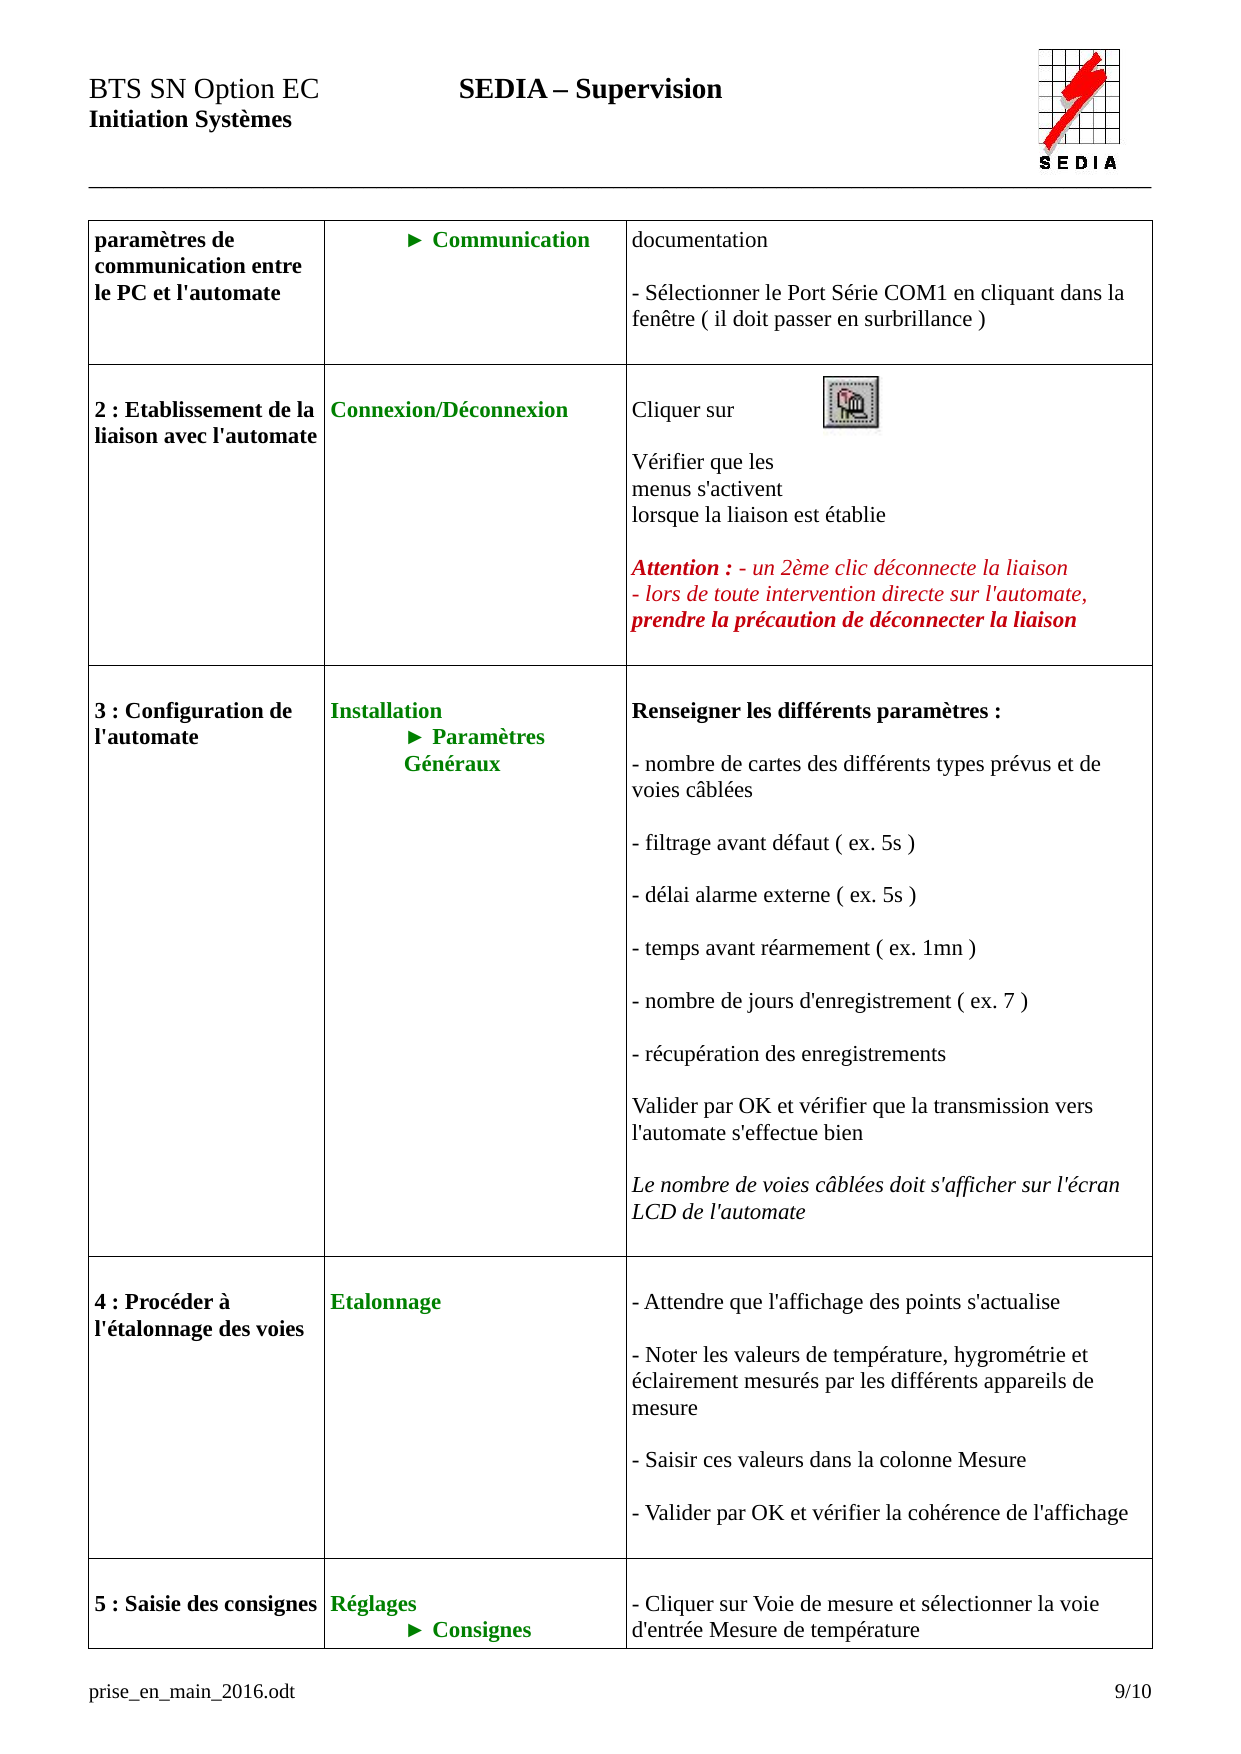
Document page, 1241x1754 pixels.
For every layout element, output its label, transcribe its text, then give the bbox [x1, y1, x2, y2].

table_cell 5 : Saisie des consignes [89, 1559, 324, 1648]
table_cell documentation - Sélectionner le Port Série COM1 en cliquant dans la fenêtre ( il doit passer en surbrillance ) [627, 221, 1152, 363]
table_cell 4 : Procéder à l'étalonnage des voies [89, 1257, 324, 1558]
table_cell Installation ► Paramètres Généraux [325, 666, 626, 1256]
table_cell paramètres de communication entre le PC et l'automate [89, 221, 324, 363]
table_cell - Attendre que l'affichage des points s'actualise - Noter les valeurs de température, hygrométrie et éclairement mesurés par les différents appareils de mesure - Saisir ces valeurs dans la colonne Mesure - Valider par OK et vérifier la cohérence de l'affichage [627, 1257, 1152, 1558]
table_cell Connexion/Déconnexion [325, 365, 626, 665]
table_cell - Cliquer sur Voie de mesure et sélectionner la voie d'entrée Mesure de température [627, 1559, 1152, 1648]
table_cell 2 : Etablissement de la liaison avec l'automate [89, 365, 324, 665]
table_cell Renseigner les différents paramètres : - nombre de cartes des différents types prévus et de voies câblées - filtrage avant défaut ( ex. 5s ) - délai alarme externe ( ex. 5s ) - temps avant réarmement ( ex. 1mn ) - nombre de jours d'enregistrement ( ex. 7 ) - récupération des enregistrements Valider par OK et vérifier que la transmission vers l'automate s'effectue bien Le nombre de voies câblées doit s'afficher sur l'écran LCD de l'automate [627, 666, 1152, 1256]
table_cell Cliquer sur [627, 365, 1152, 453]
table_cell Réglages ► Consignes [325, 1559, 626, 1648]
table_cell 3 : Configuration de l'automate [89, 666, 324, 1256]
table_cell Vérifier que les menus s'activent lorsque la liaison est établie Attention : - un 2ème clic déconnecte la liaison - lors de toute intervention directe sur l'automate, prendre la précaution de déconnecter la liaison [627, 454, 1152, 665]
table_cell ► Communication [325, 221, 626, 363]
table_cell Etalonnage [325, 1257, 626, 1558]
